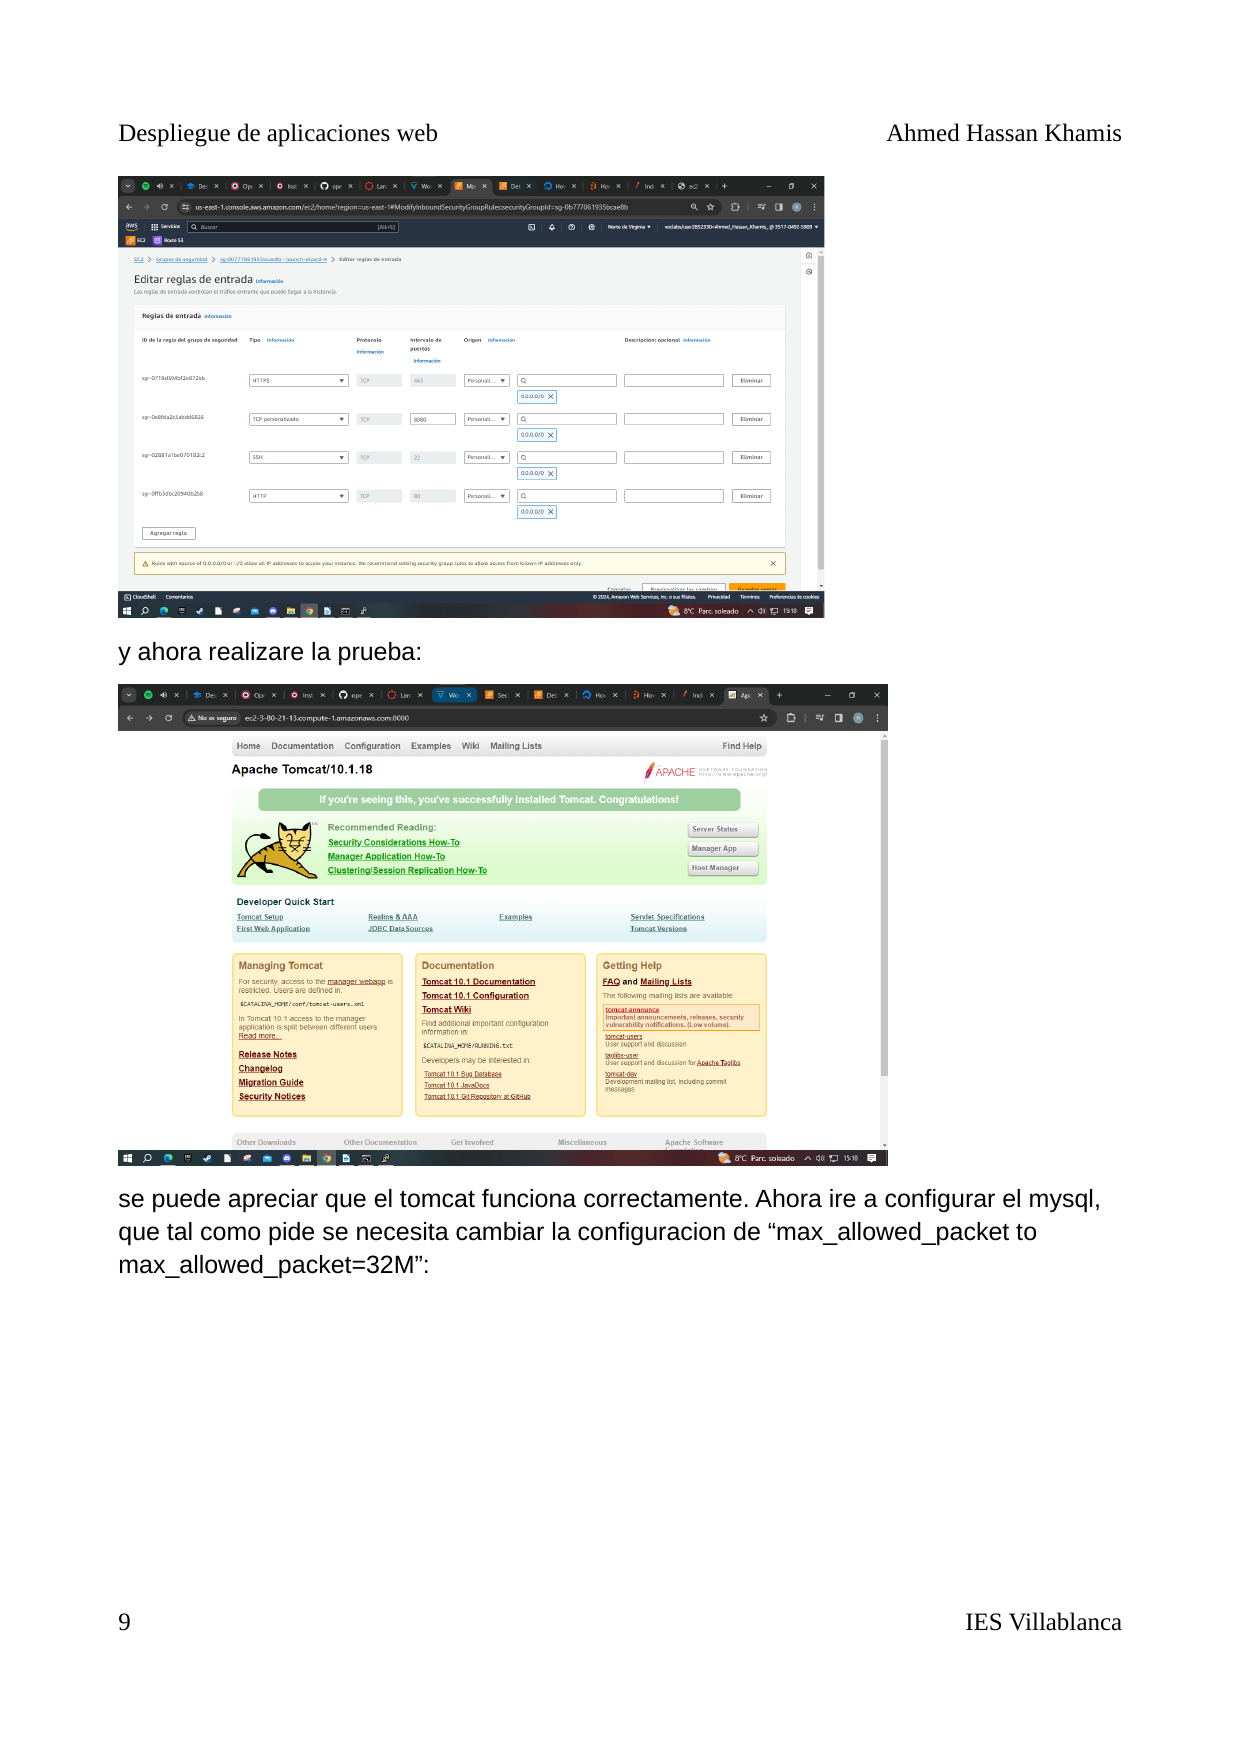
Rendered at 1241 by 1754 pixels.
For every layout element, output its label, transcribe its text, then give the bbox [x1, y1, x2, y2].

text se puede apreciar que el tomcat funciona correctamente. Ahora ire a configurar el mysql, que tal como pide se necesita cambiar la configuracion de “max_allowed_packet to max_allowed_packet=32M”: [118, 1184, 1122, 1279]
picture [118, 684, 888, 1166]
picture [118, 176, 825, 618]
text y ahora realizare la prueba: [118, 637, 1122, 665]
